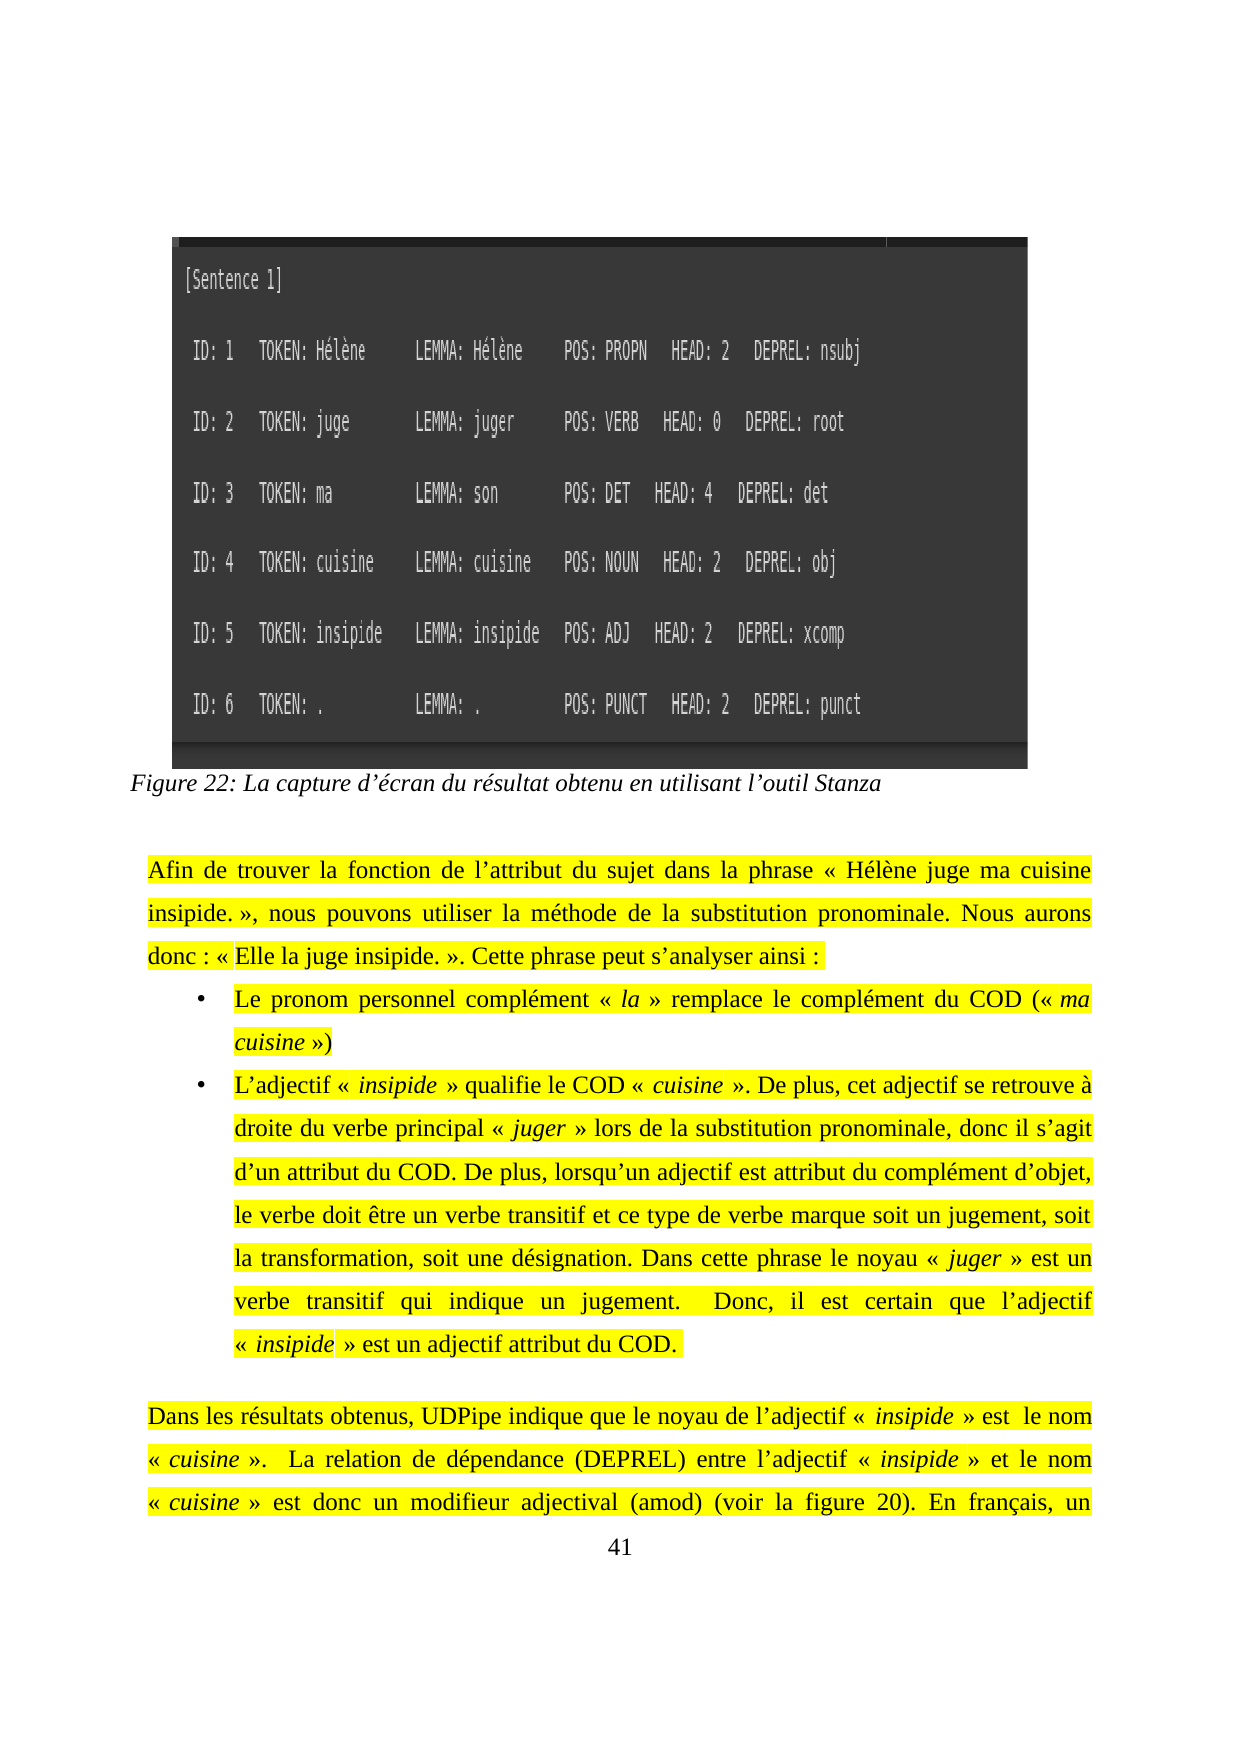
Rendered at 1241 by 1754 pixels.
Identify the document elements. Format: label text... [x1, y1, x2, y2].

picture [172, 237, 1028, 769]
list L’adjectif « insipide » qualifie le COD « cuisine ». De plus, cet adjectif se retrouve à droite du verbe principal « juger » lors de la substitution pronominale, donc il s’agit d’un attribut du COD. De plus, lorsqu’un adjectif est attribut du complément d’objet, le verbe doit être un verbe transitif et ce type de verbe marque soit un jugement, soit la transformation, soit une désignation. Dans cette phrase le noyau « juger » est un verbe transitif qui indique un jugement. Donc, il est certain que l’adjectif « insipide » est un adjectif attribut du COD. [197, 1070, 1092, 1358]
list Le pronom personnel complément « la » remplace le complément du COD (« ma cuisine ») [197, 984, 1092, 1056]
text Figure 22: La capture d’écran du résultat obtenu en utilisant l’outil Stanza [130, 233, 1071, 797]
text Dans les résultats obtenus, UDPipe indique que le noyau de l’adjectif « insipide » est le nom « cuisine ». La relation de dépendance (DEPREL) entre l’adjectif « insipide » et le nom « cuisine » est donc un modifieur adjectival (amod) (voir la figure 20). En français, un [148, 1401, 1092, 1516]
text Afin de trouver la fonction de l’attribut du sujet dans la phrase « Hélène juge ma cuisine insipide. », nous pouvons utiliser la méthode de la substitution pronominale. Nous aurons donc : « Elle la juge insipide. ». Cette phrase peut s’analyser ainsi : [148, 855, 1092, 970]
